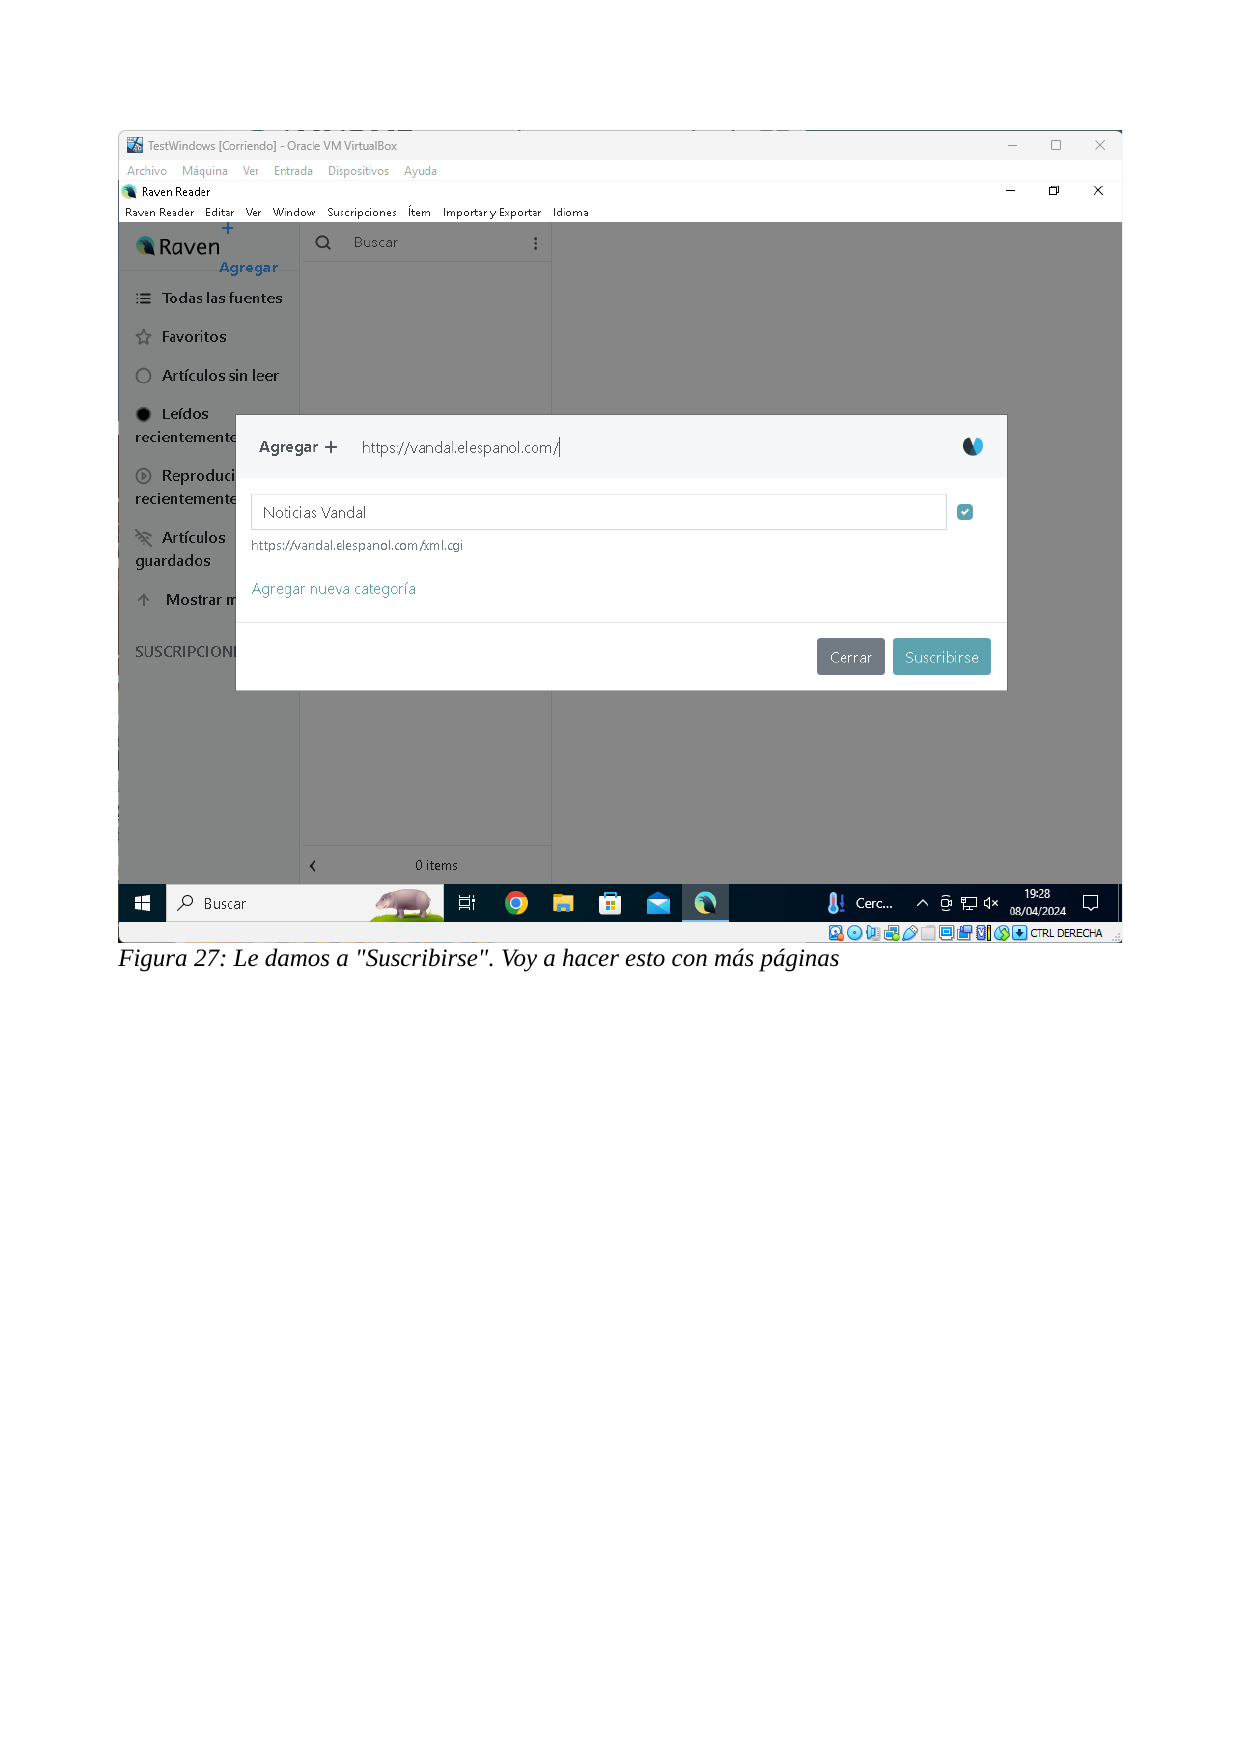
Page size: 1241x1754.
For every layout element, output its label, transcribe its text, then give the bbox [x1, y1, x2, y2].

picture [118, 130, 1123, 943]
text Figura 27: Le damos a "Suscribirse". Voy a hacer esto con más páginas [118, 943, 1122, 971]
